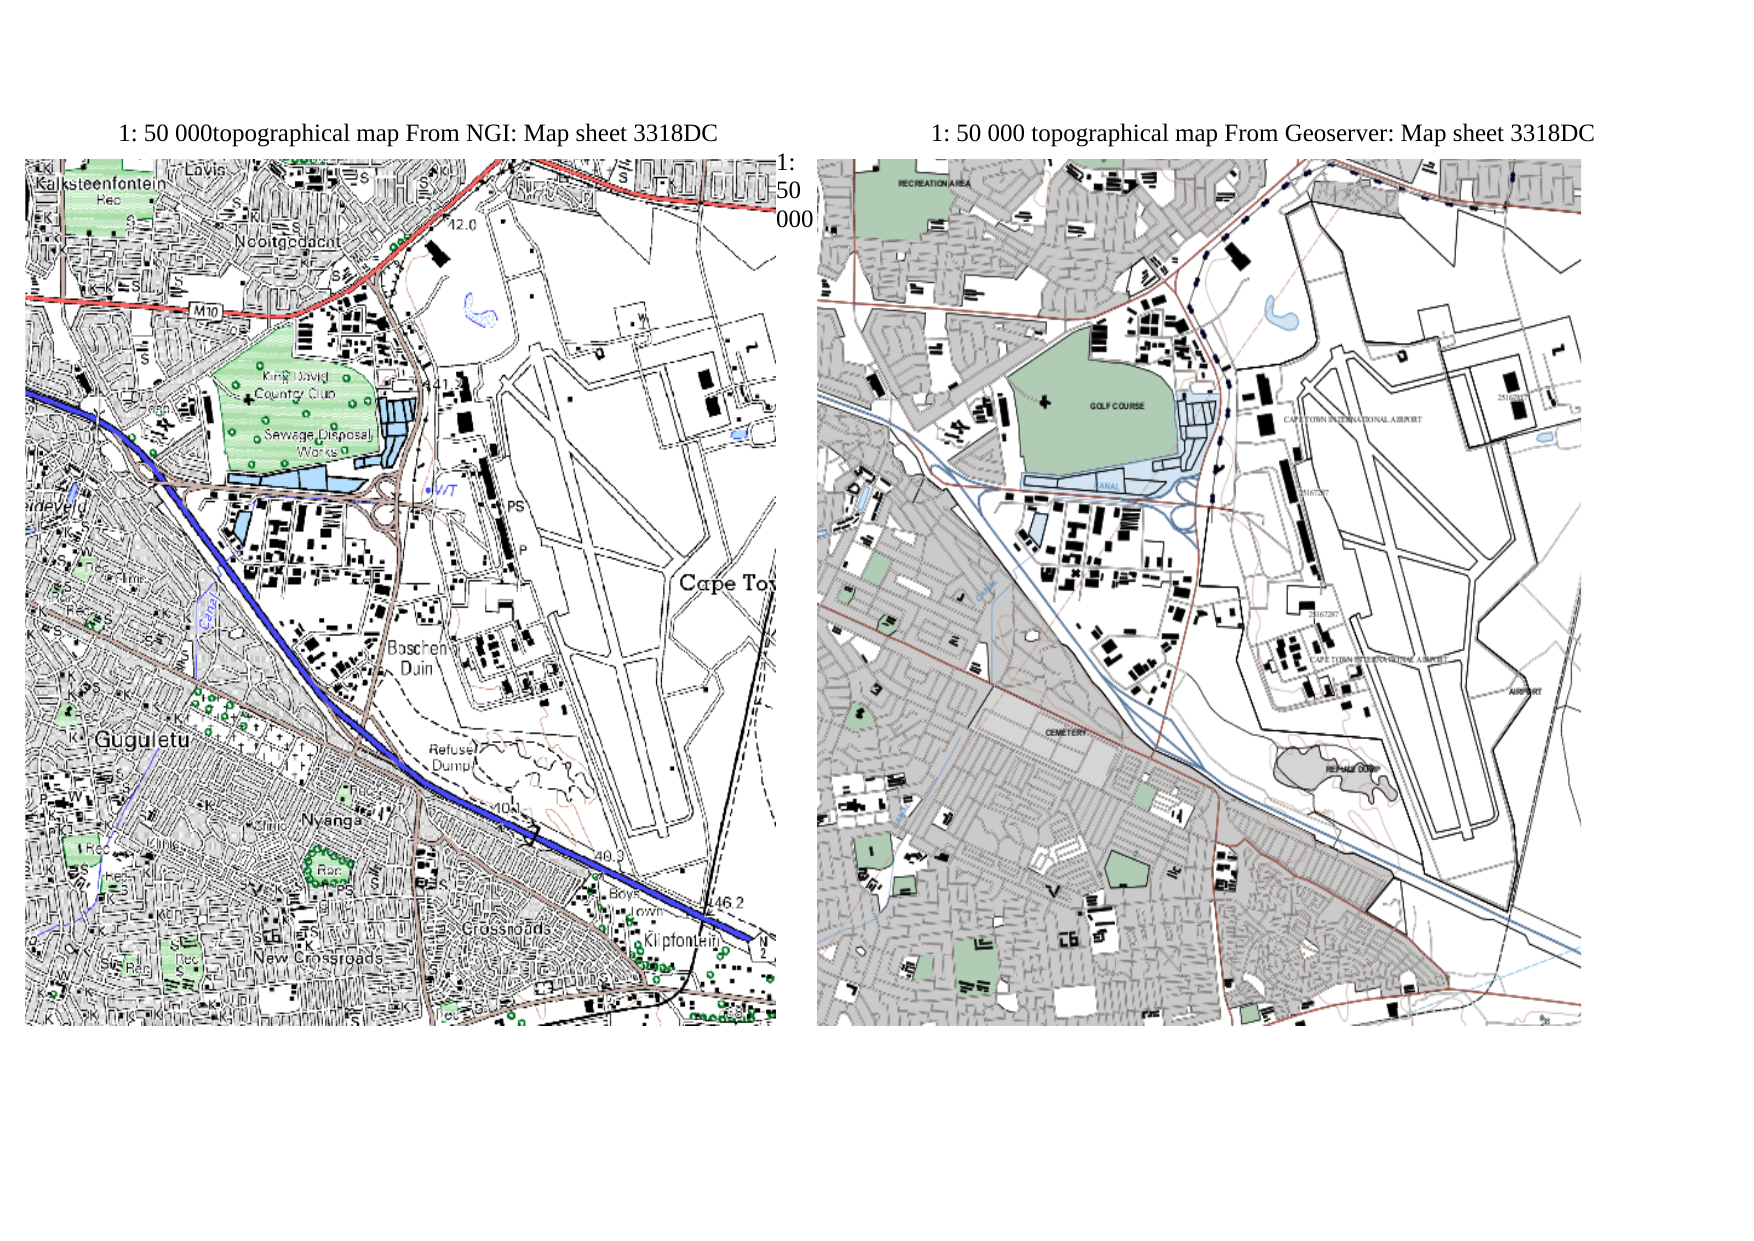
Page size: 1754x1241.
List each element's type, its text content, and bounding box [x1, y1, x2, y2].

text 1: 50 000 [118, 147, 1636, 233]
text 1: 50 000topographical map From NGI: Map sheet 3318DC 1: 50 000 topographical map From Geoserver: Map sheet 3318DC [118, 118, 1636, 147]
picture [25, 159, 776, 1026]
picture [817, 159, 1582, 1026]
